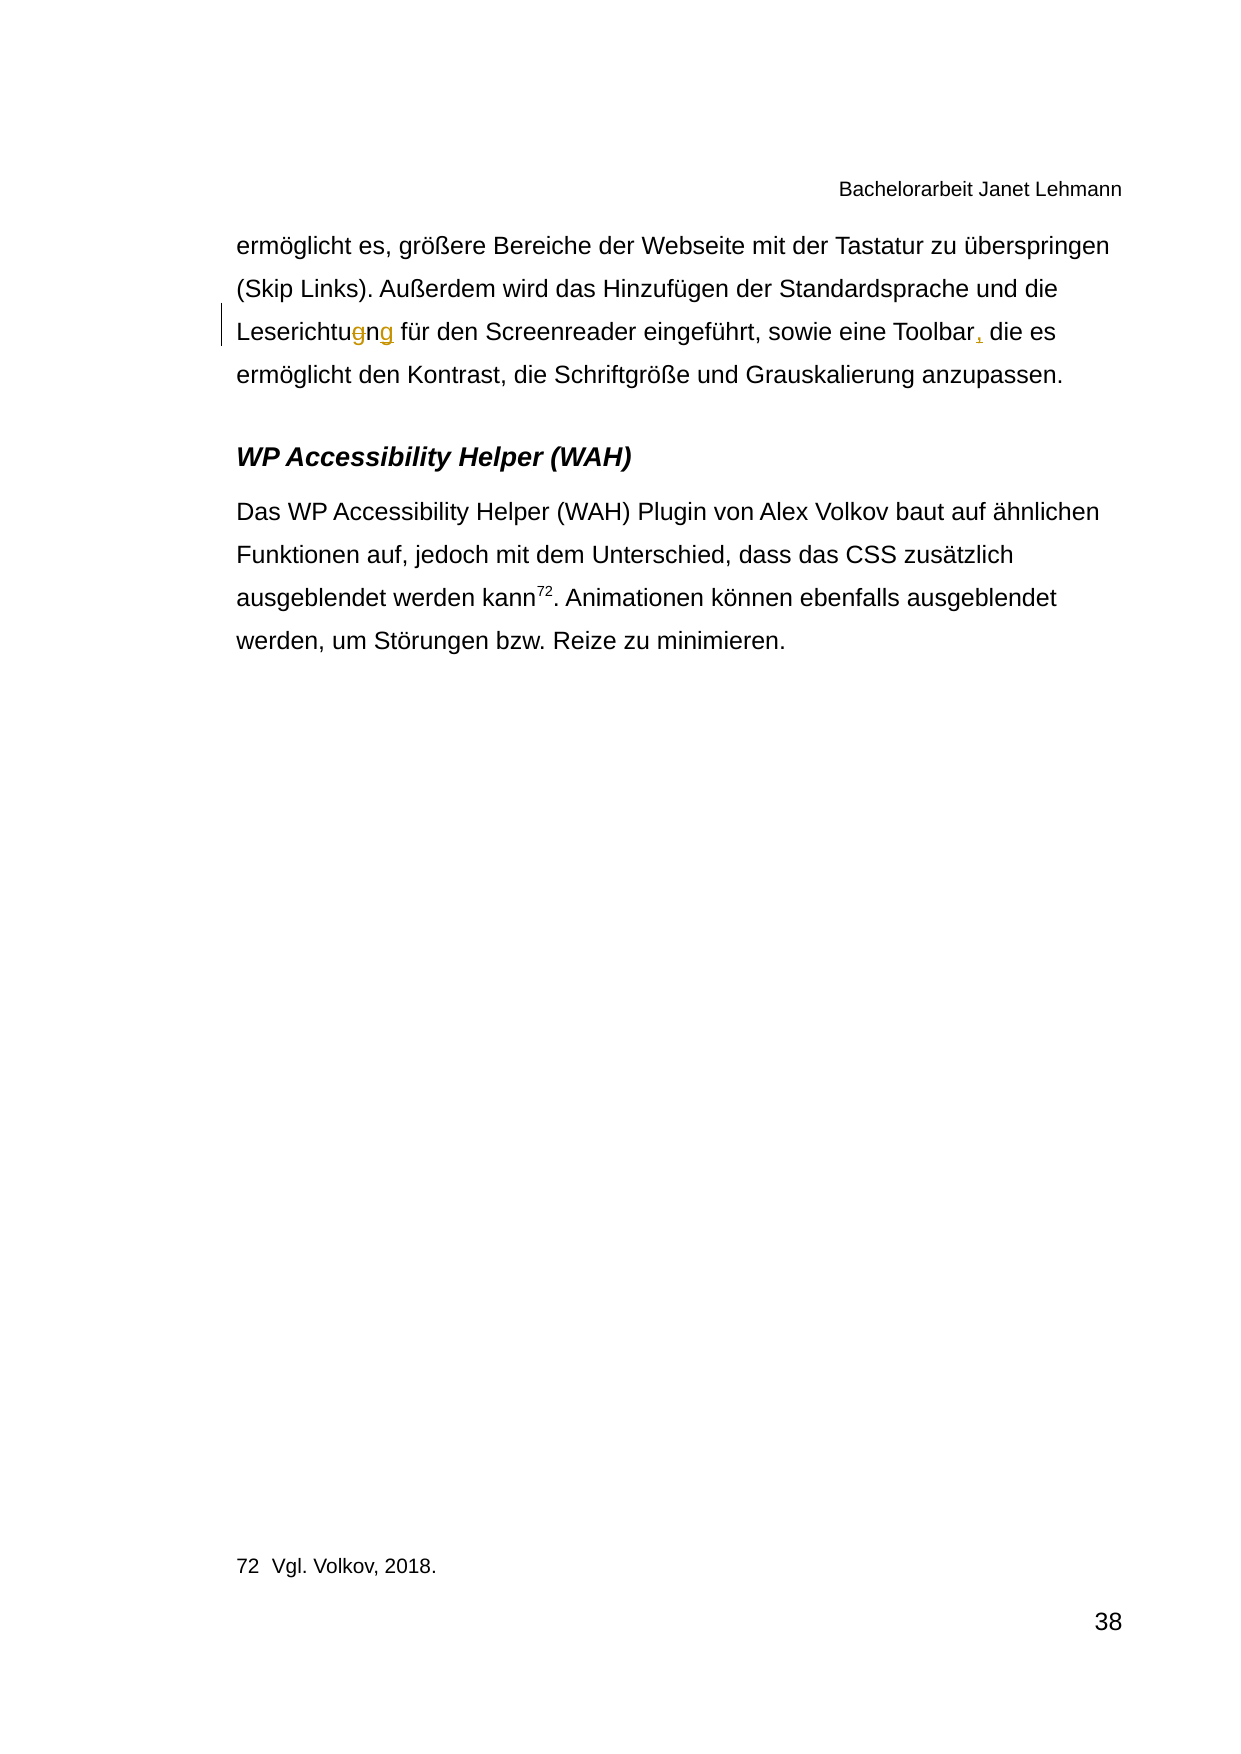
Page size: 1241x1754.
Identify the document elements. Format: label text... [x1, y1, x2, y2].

text Das WP Accessibility Helper (WAH) Plugin von Alex Volkov baut auf ähnlichen Funktionen auf, jedoch mit dem Unterschied, dass das CSS zusätzlich ausgeblendet werden kann. Animationen können ebenfalls ausgeblendet werden, um Störungen bzw. Reize zu minimieren. [236, 497, 1122, 655]
subtitle WP Accessibility Helper (WAH) [236, 441, 1122, 472]
text Vgl. Volkov, 2018. [236, 1554, 1122, 1578]
text ermöglicht es, größere Bereiche der Webseite mit der Tastatur zu überspringen (Skip Links). Außerdem wird das Hinzufügen der Standardsprache und die Leserichtung für den Screenreader eingeführt, sowie eine Toolbar, die es ermöglicht den Kontrast, die Schriftgröße und Grauskalierung anzupassen. [236, 231, 1122, 389]
